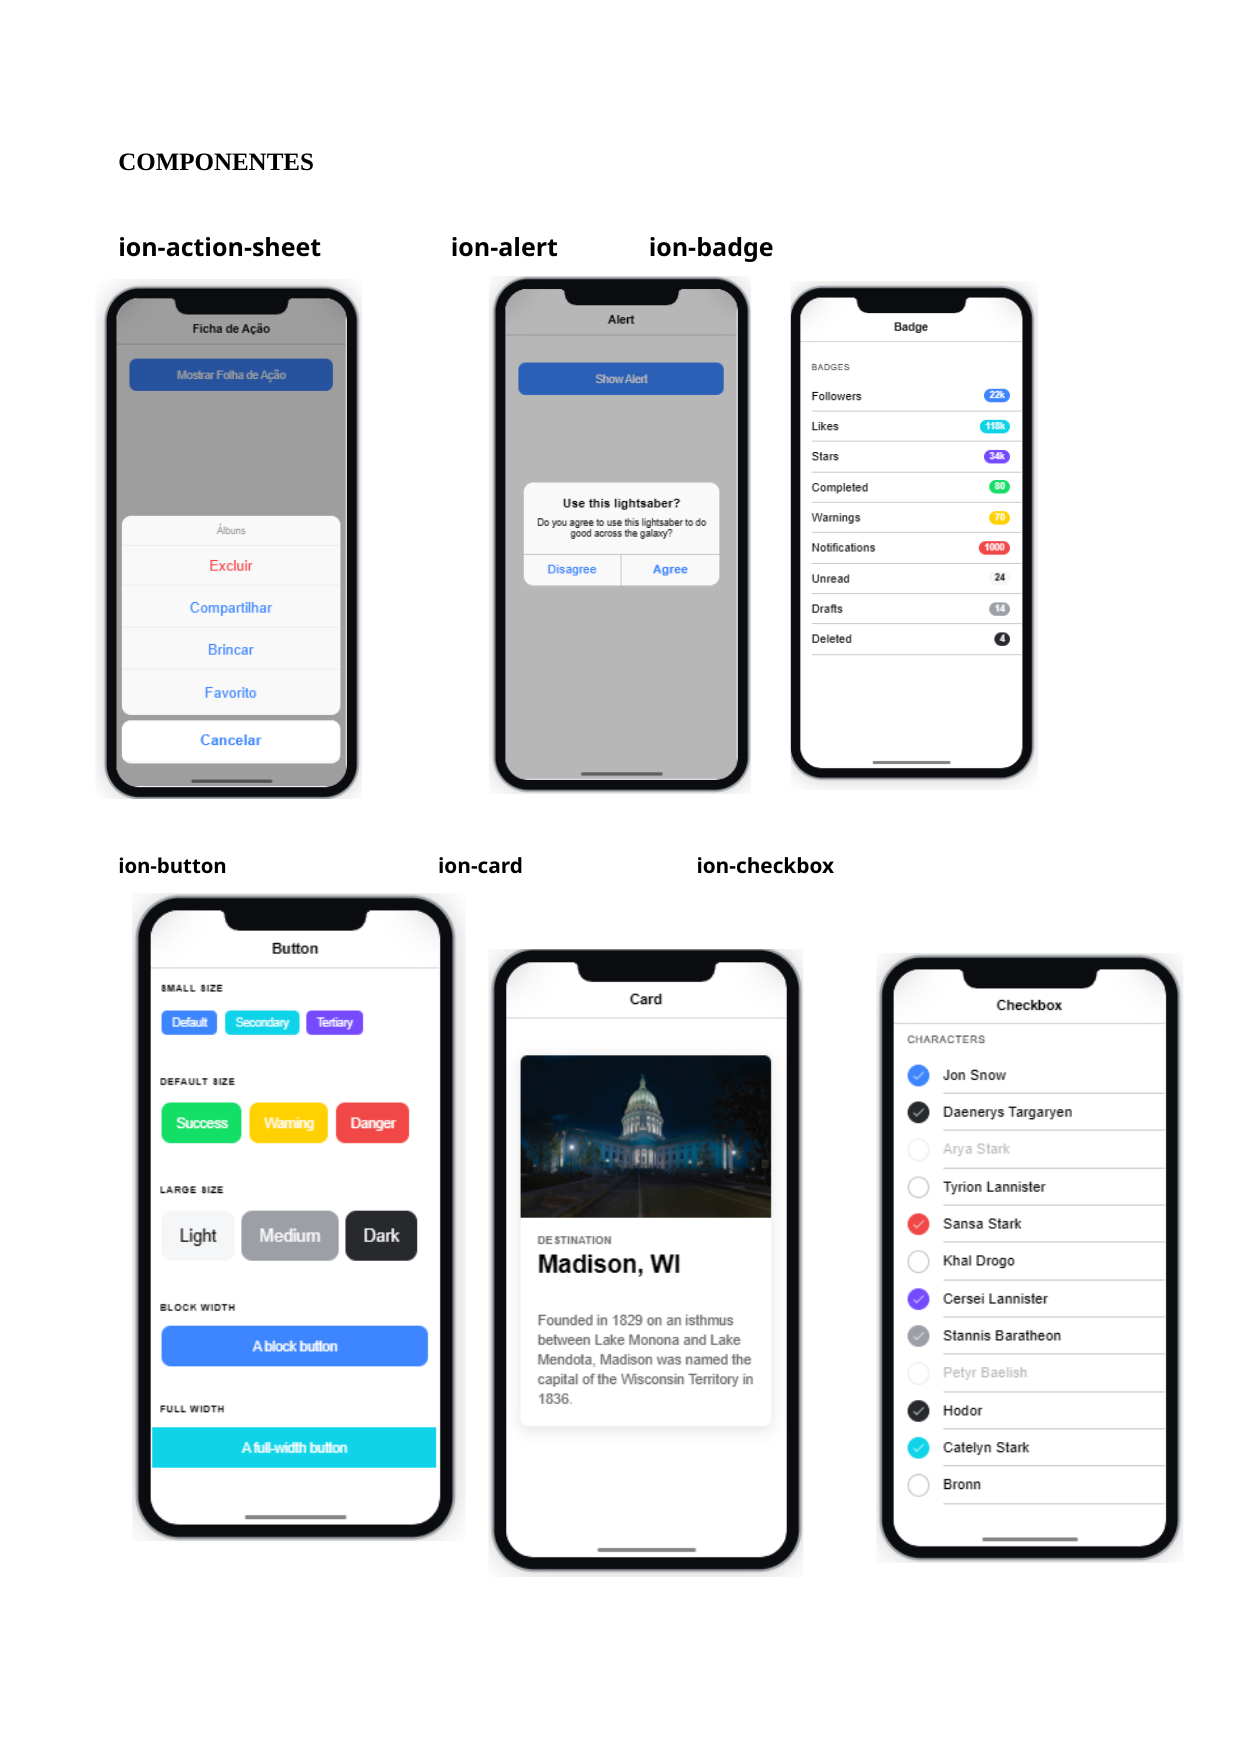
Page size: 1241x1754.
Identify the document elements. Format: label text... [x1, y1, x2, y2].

picture [132, 893, 466, 1541]
picture [95, 279, 362, 799]
picture [488, 949, 804, 1577]
picture [488, 276, 752, 794]
subtitle ion-action-sheet ion-alert ion-badge [118, 229, 1122, 263]
text COMPONENTES [118, 147, 1122, 176]
text ion-button ion-card ion-checkbox [118, 851, 1122, 879]
picture [790, 281, 1038, 790]
picture [876, 953, 1184, 1563]
